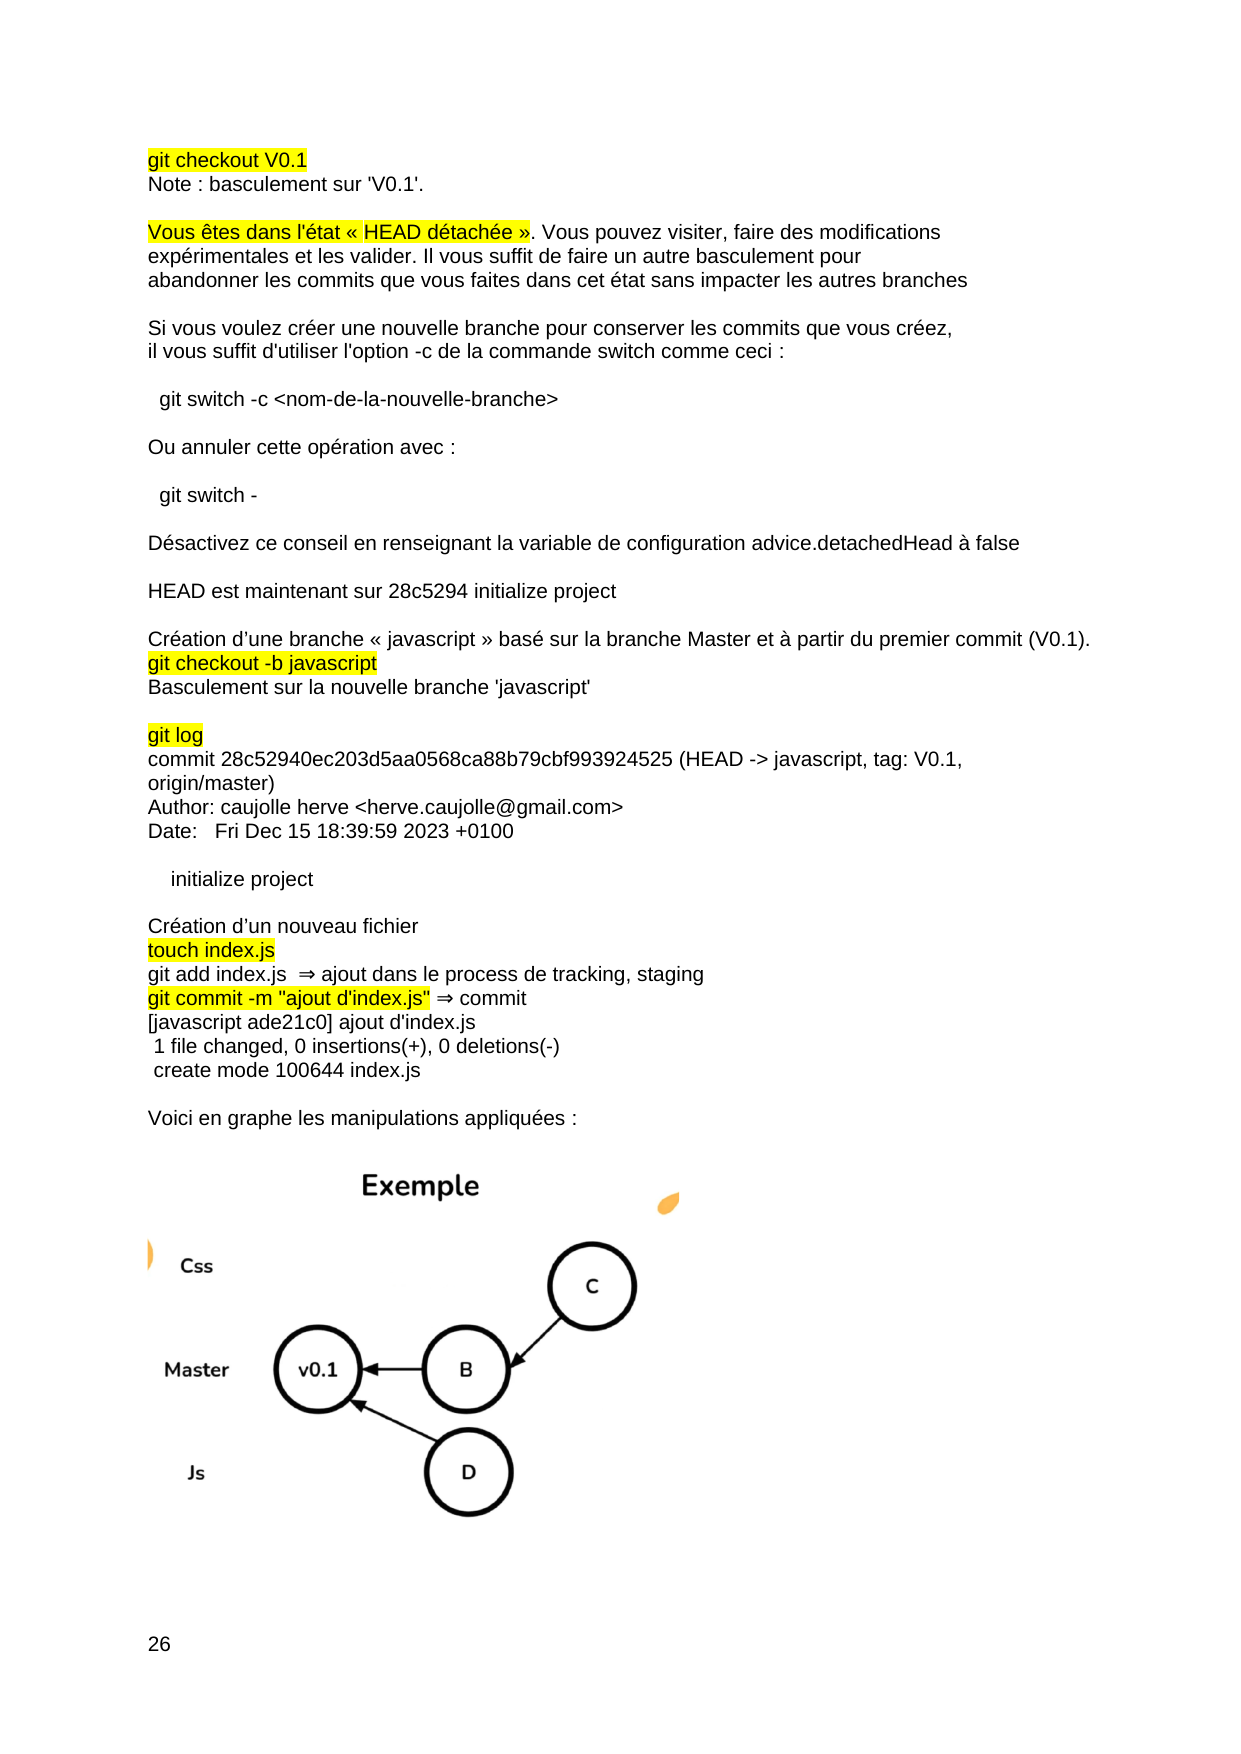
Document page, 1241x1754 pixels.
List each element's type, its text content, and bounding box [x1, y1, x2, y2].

text il vous suffit d'utiliser l'option -c de la commande switch comme ceci : [148, 339, 1093, 363]
text git add index.js ⇒ ajout dans le process de tracking, staging [148, 962, 1093, 986]
text commit 28c52940ec203d5aa0568ca88b79cbf993924525 (HEAD -> javascript, tag: V0.1, origin/master) [148, 747, 1093, 794]
text Date: Fri Dec 15 18:39:59 2023 +0100 [148, 818, 1093, 842]
text Basculement sur la nouvelle branche 'javascript' [148, 675, 1093, 699]
text git switch - [148, 483, 1093, 507]
text expérimentales et les valider. Il vous suffit de faire un autre basculement pour [148, 243, 1093, 267]
picture [147, 1163, 680, 1521]
text Création d’un nouveau fichier [148, 914, 1093, 938]
text git checkout -b javascript [148, 651, 1093, 675]
text HEAD est maintenant sur 28c5294 initialize project [148, 579, 1093, 603]
text Voici en graphe les manipulations appliquées : [148, 1106, 1093, 1130]
text Vous êtes dans l'état « HEAD détachée ». Vous pouvez visiter, faire des modifications [148, 219, 1093, 243]
text Création d’une branche « javascript » basé sur la branche Master et à partir du premier commit (V0.1). [148, 627, 1093, 651]
text initialize project [148, 866, 1093, 890]
text git checkout V0.1 [148, 148, 1093, 172]
text Si vous voulez créer une nouvelle branche pour conserver les commits que vous créez, [148, 315, 1093, 339]
text touch index.js [148, 938, 1093, 962]
text abandonner les commits que vous faites dans cet état sans impacter les autres branches [148, 267, 1093, 291]
text git log [148, 723, 1093, 747]
text Note : basculement sur 'V0.1'. [148, 172, 1093, 196]
text git commit -m "ajout d'index.js" ⇒ commit [148, 986, 1093, 1010]
text Désactivez ce conseil en renseignant la variable de configuration advice.detachedHead à false [148, 531, 1093, 555]
text create mode 100644 index.js [148, 1058, 1093, 1082]
text Author: caujolle herve <herve.caujolle@gmail.com> [148, 794, 1093, 818]
text git switch -c <nom-de-la-nouvelle-branche> [148, 387, 1093, 411]
text 1 file changed, 0 insertions(+), 0 deletions(-) [148, 1034, 1093, 1058]
text [javascript ade21c0] ajout d'index.js [148, 1010, 1093, 1034]
text Ou annuler cette opération avec : [148, 435, 1093, 459]
